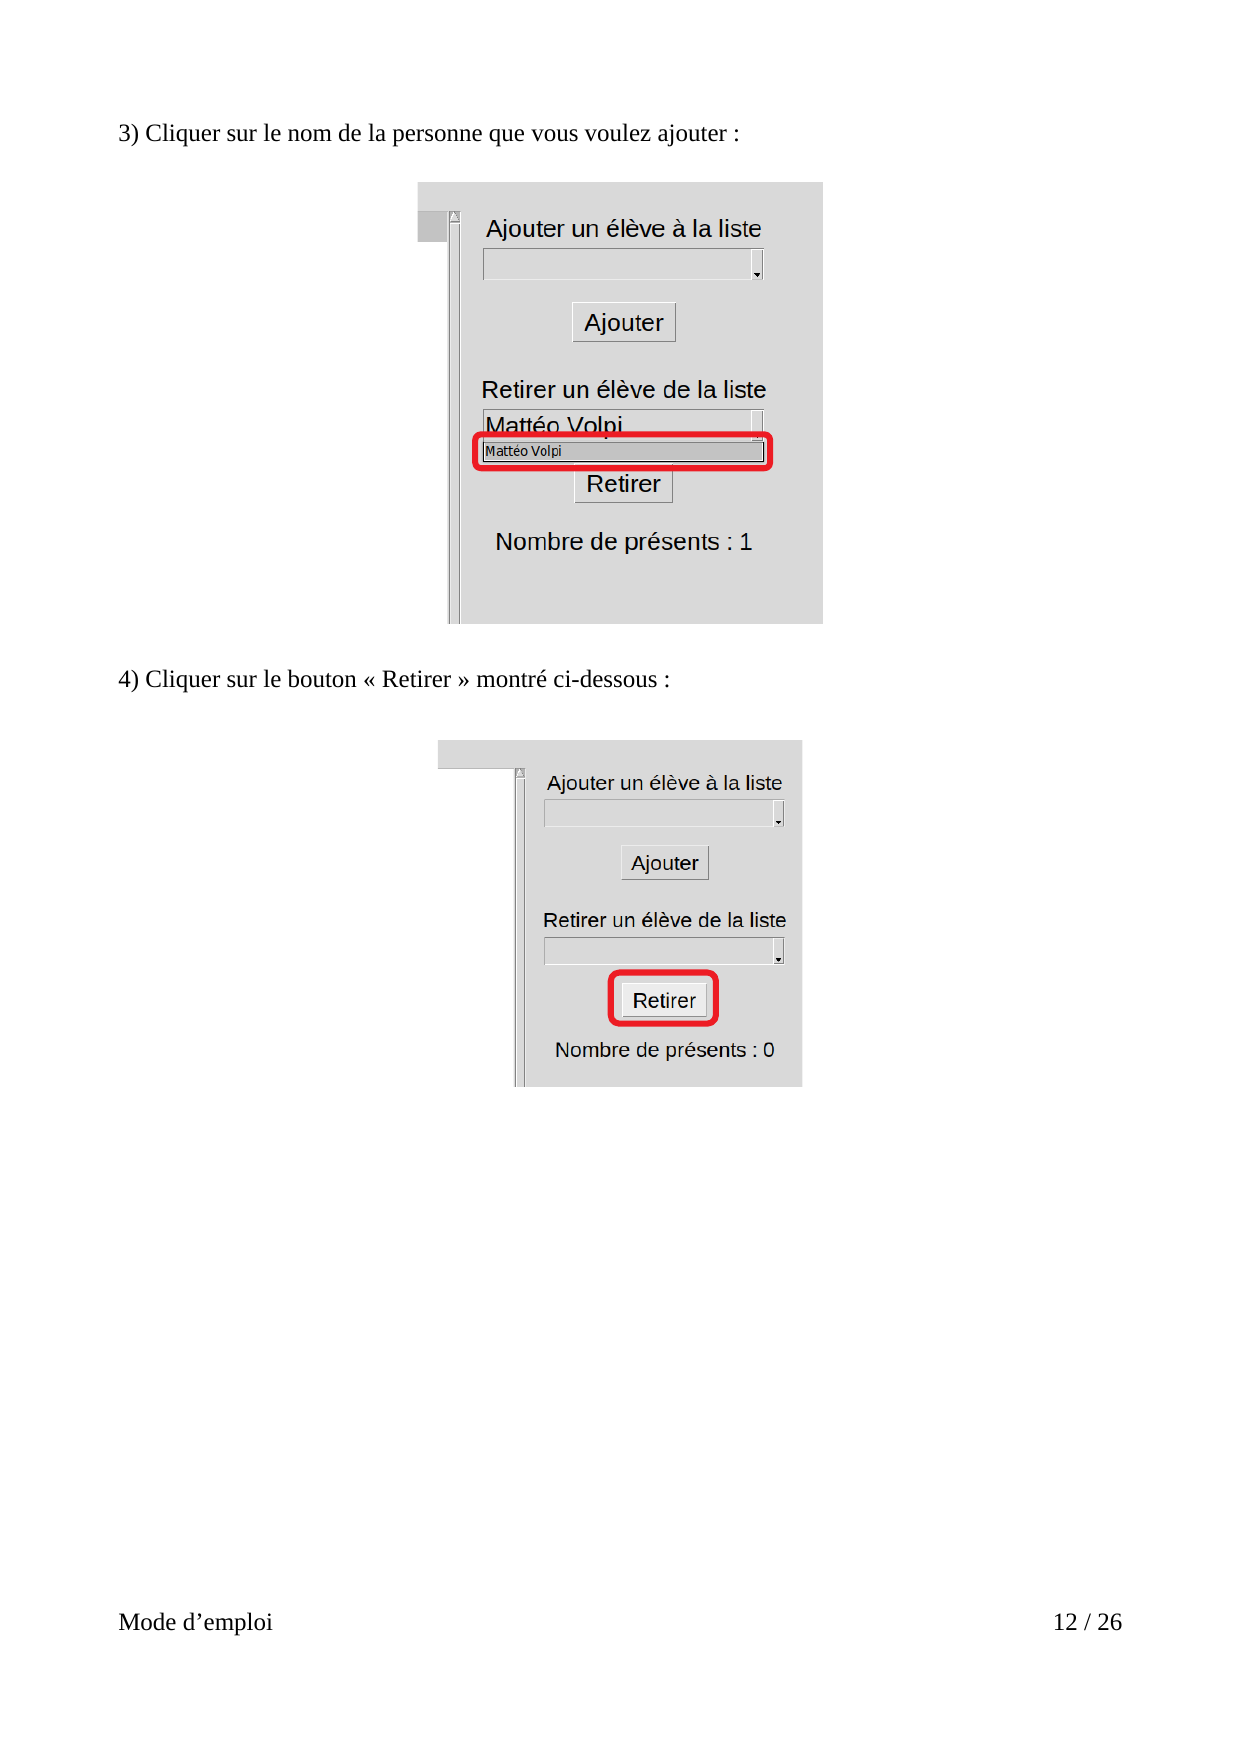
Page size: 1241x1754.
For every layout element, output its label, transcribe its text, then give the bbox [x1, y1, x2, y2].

picture [658, 438, 767, 465]
picture [658, 182, 823, 624]
picture [635, 740, 803, 1087]
text 4) Cliquer sur le bouton « Retirer » montré ci-dessous : [118, 664, 1122, 693]
text 3) Cliquer sur le nom de la personne que vous voulez ajouter : [118, 118, 1122, 147]
picture [635, 976, 712, 1020]
